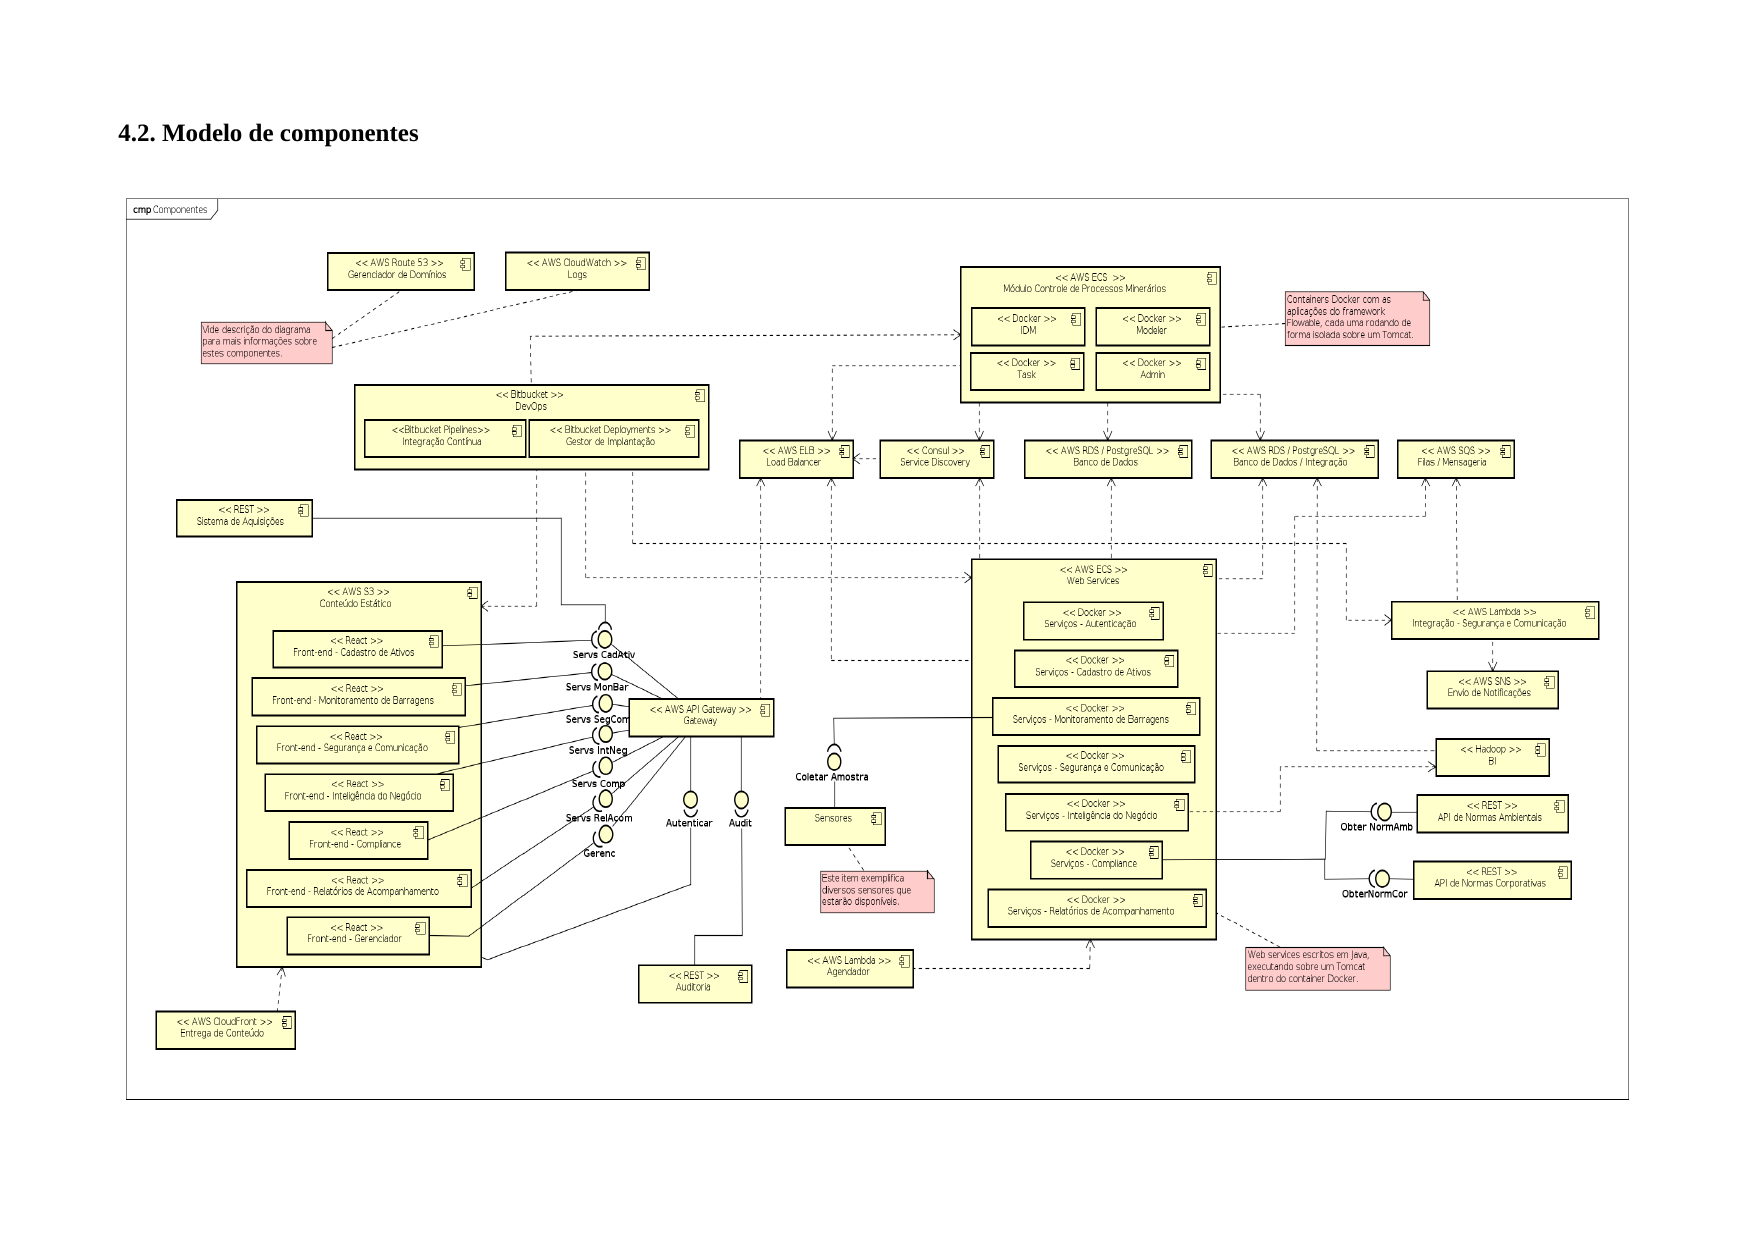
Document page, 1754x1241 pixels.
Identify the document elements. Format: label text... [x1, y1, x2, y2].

subtitle 4.2. Modelo de componentes [118, 118, 1636, 147]
picture [120, 191, 1634, 1106]
